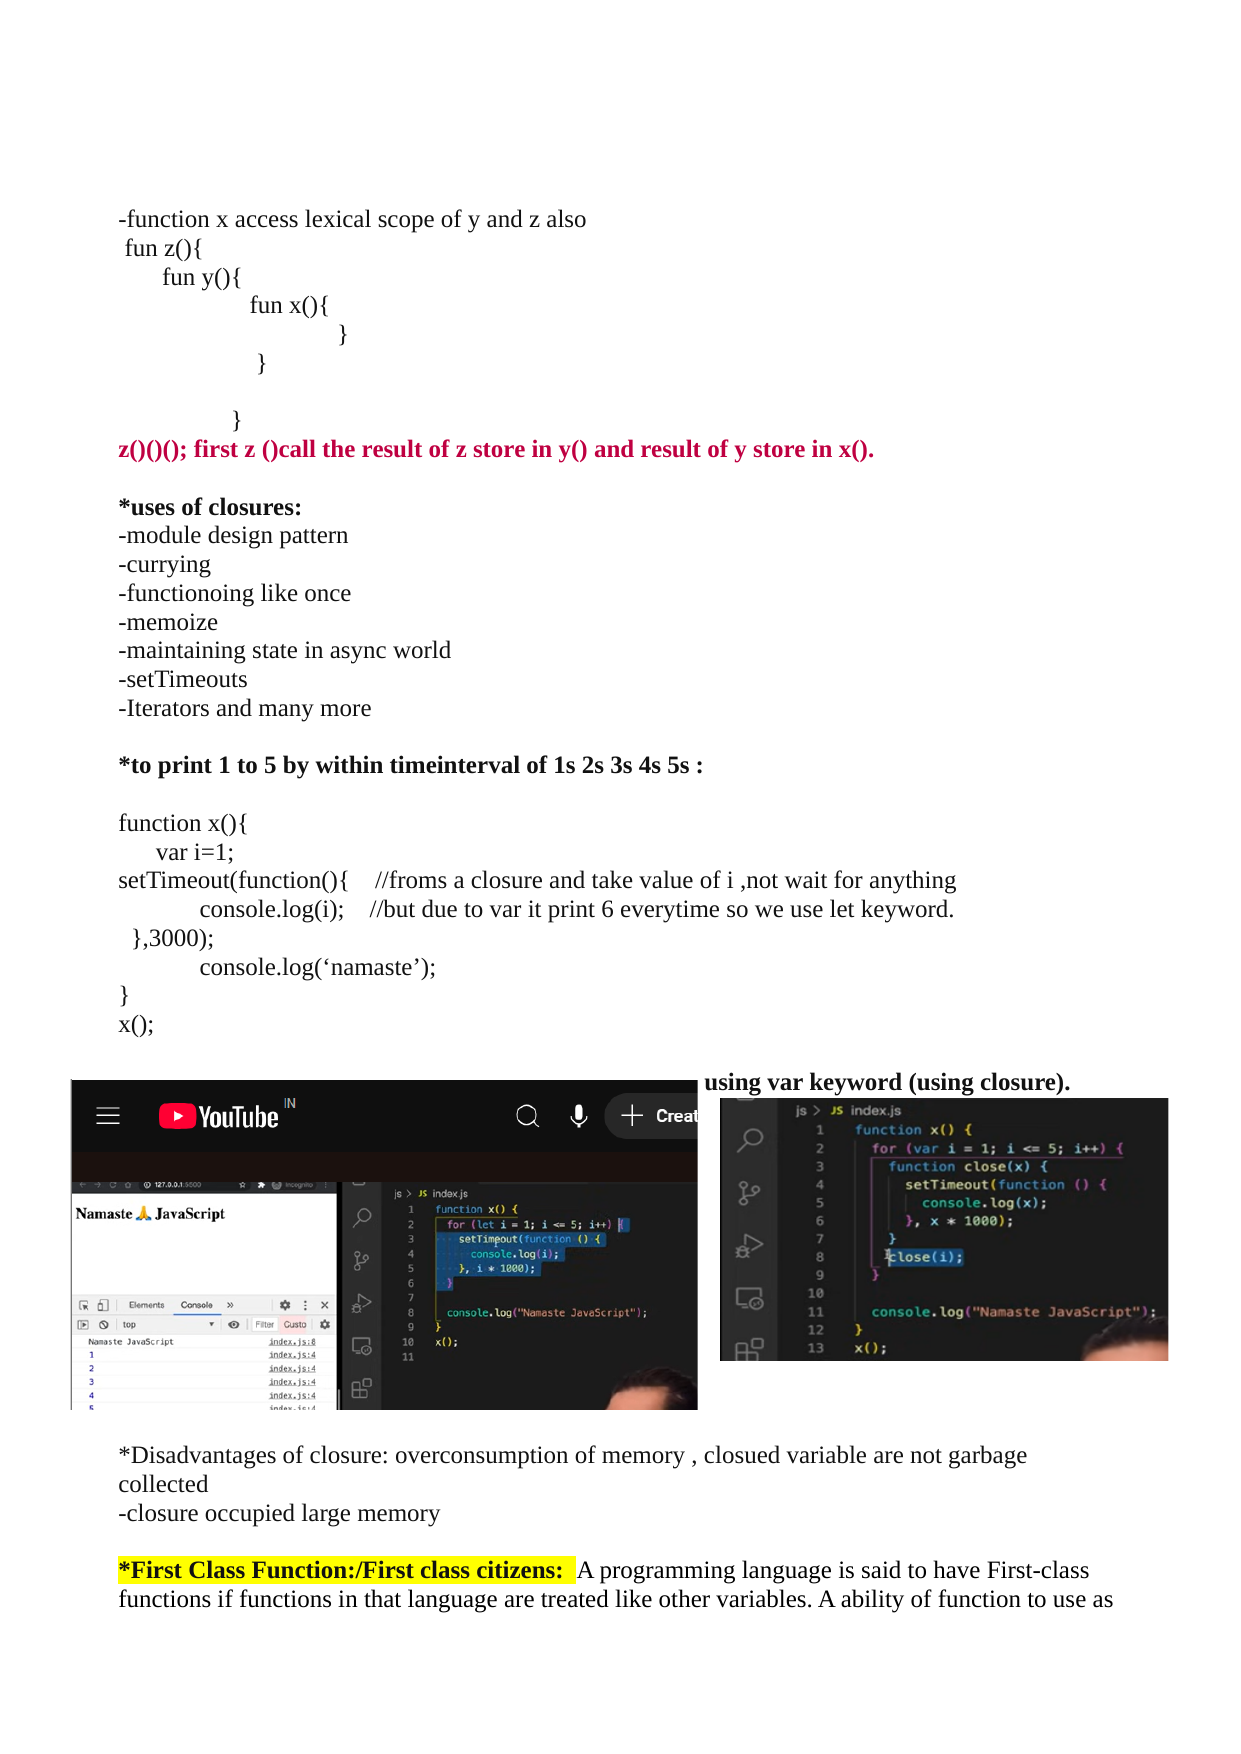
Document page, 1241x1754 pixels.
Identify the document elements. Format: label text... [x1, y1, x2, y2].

text console.log(i); //but due to var it print 6 everytime so we use let keyword. [118, 894, 1122, 923]
text var i=1; [118, 837, 1122, 866]
text function x(){ [118, 808, 1122, 837]
picture [70, 1079, 698, 1410]
text } [118, 319, 1122, 348]
text *to print 1 to 5 by within timeinterval of 1s 2s 3s 4s 5s : [118, 751, 1122, 779]
text console.log(‘namaste’); [118, 952, 1122, 981]
text setTimeout(function(){ //froms a closure and take value of i ,not wait for anything [118, 866, 1122, 894]
text } [118, 406, 1122, 434]
text -maintaining state in async world [118, 636, 1122, 664]
text x(); [118, 1009, 1122, 1038]
text *uses of closures: [118, 492, 1122, 521]
text -function x access lexical scope of y and z also [118, 204, 1122, 233]
text fun x(){ [118, 291, 1122, 319]
text *First Class Function:/First class citizens: A programming language is said to have First-class functions if functions in that language are treated like other variables. A ability of function to use as [118, 1556, 1122, 1613]
text fun z(){ [118, 233, 1122, 262]
text -currying [118, 549, 1122, 578]
text -Iterators and many more [118, 693, 1122, 722]
text },3000); [118, 923, 1122, 952]
text -setTimeouts [118, 664, 1122, 693]
text -closure occupied large memory [118, 1498, 1122, 1527]
text z()()(); first z ()call the result of z store in y() and result of y store in x(). [118, 434, 1122, 463]
text using var keyword (using closure). [118, 1067, 1122, 1096]
text -module design pattern [118, 521, 1122, 549]
picture [720, 1098, 1169, 1361]
text *Disadvantages of closure: overconsumption of memory , closued variable are not garbage collected [118, 1441, 1122, 1498]
text fun y(){ [118, 262, 1122, 291]
text } [118, 981, 1122, 1009]
text } [118, 348, 1122, 377]
text -memoize [118, 607, 1122, 636]
text -functionoing like once [118, 578, 1122, 607]
